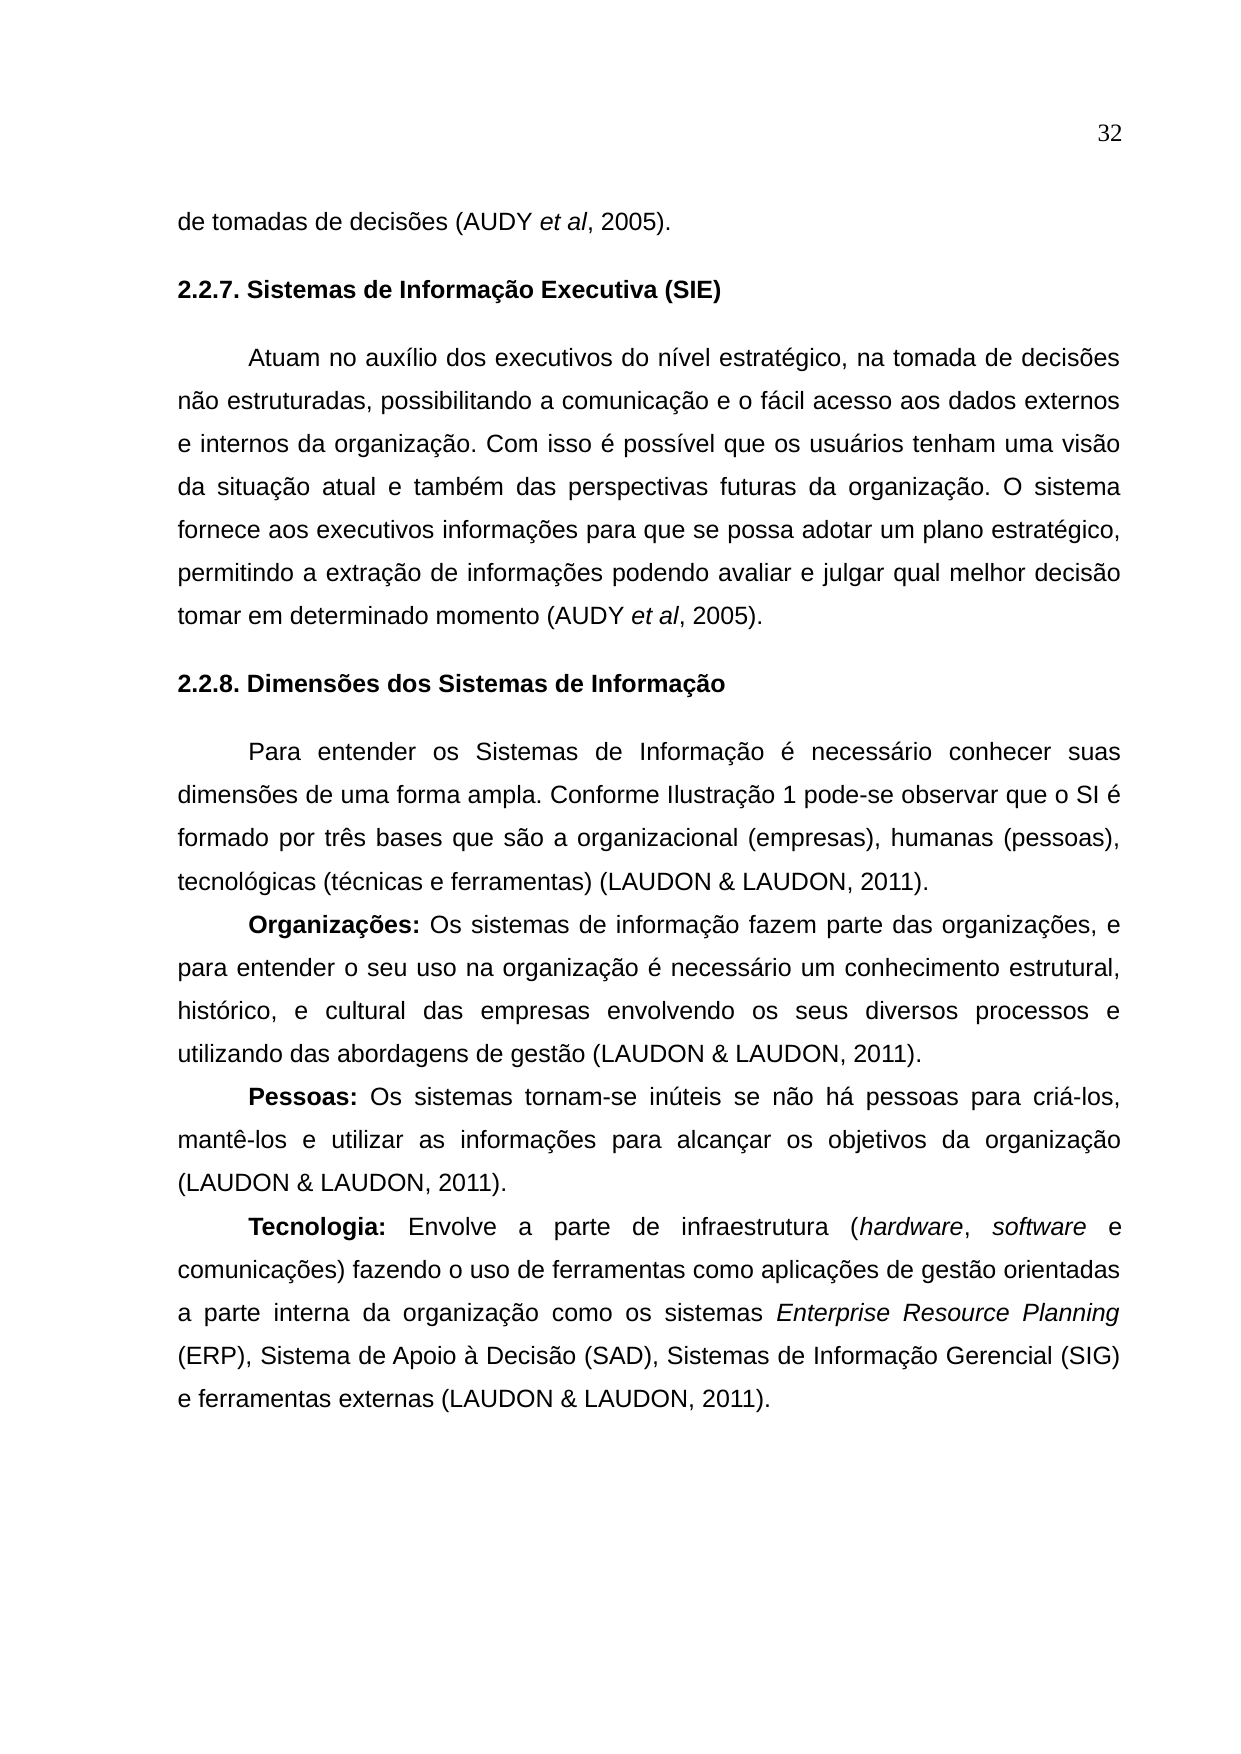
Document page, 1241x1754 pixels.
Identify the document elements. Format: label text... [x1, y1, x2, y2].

text Pessoas: Os sistemas tornam-se inúteis se não há pessoas para criá-los, mantê-los e utilizar as informações para alcançar os objetivos da organização (LAUDON & LAUDON, 2011). [177, 1082, 1122, 1197]
subtitle 2.2.7. Sistemas de Informação Executiva (SIE) [177, 274, 1122, 303]
text Tecnologia: Envolve a parte de infraestrutura (hardware, software e comunicações) fazendo o uso de ferramentas como aplicações de gestão orientadas a parte interna da organização como os sistemas Enterprise Resource Planning (ERP), Sistema de Apoio à Decisão (SAD), Sistemas de Informação Gerencial (SIG) e ferramentas externas (LAUDON & LAUDON, 2011). [177, 1211, 1122, 1413]
text Atuam no auxílio dos executivos do nível estratégico, na tomada de decisões não estruturadas, possibilitando a comunicação e o fácil acesso aos dados externos e internos da organização. Com isso é possível que os usuários tenham uma visão da situação atual e também das perspectivas futuras da organização. O sistema fornece aos executivos informações para que se possa adotar um plano estratégico, permitindo a extração de informações podendo avaliar e julgar qual melhor decisão tomar em determinado momento (AUDY et al, 2005). [177, 342, 1122, 630]
subtitle 2.2.8. Dimensões dos Sistemas de Informação [177, 669, 1122, 698]
text Organizações: Os sistemas de informação fazem parte das organizações, e para entender o seu uso na organização é necessário um conhecimento estrutural, histórico, e cultural das empresas envolvendo os seus diversos processos e utilizando das abordagens de gestão (LAUDON & LAUDON, 2011). [177, 909, 1122, 1068]
text de tomadas de decisões (AUDY et al, 2005). [177, 207, 1122, 235]
text Para entender os Sistemas de Informação é necessário conhecer suas dimensões de uma forma ampla. Conforme Ilustração 1 pode-se observar que o SI é formado por três bases que são a organizacional (empresas), humanas (pessoas), tecnológicas (técnicas e ferramentas) (LAUDON & LAUDON, 2011). [177, 737, 1122, 895]
